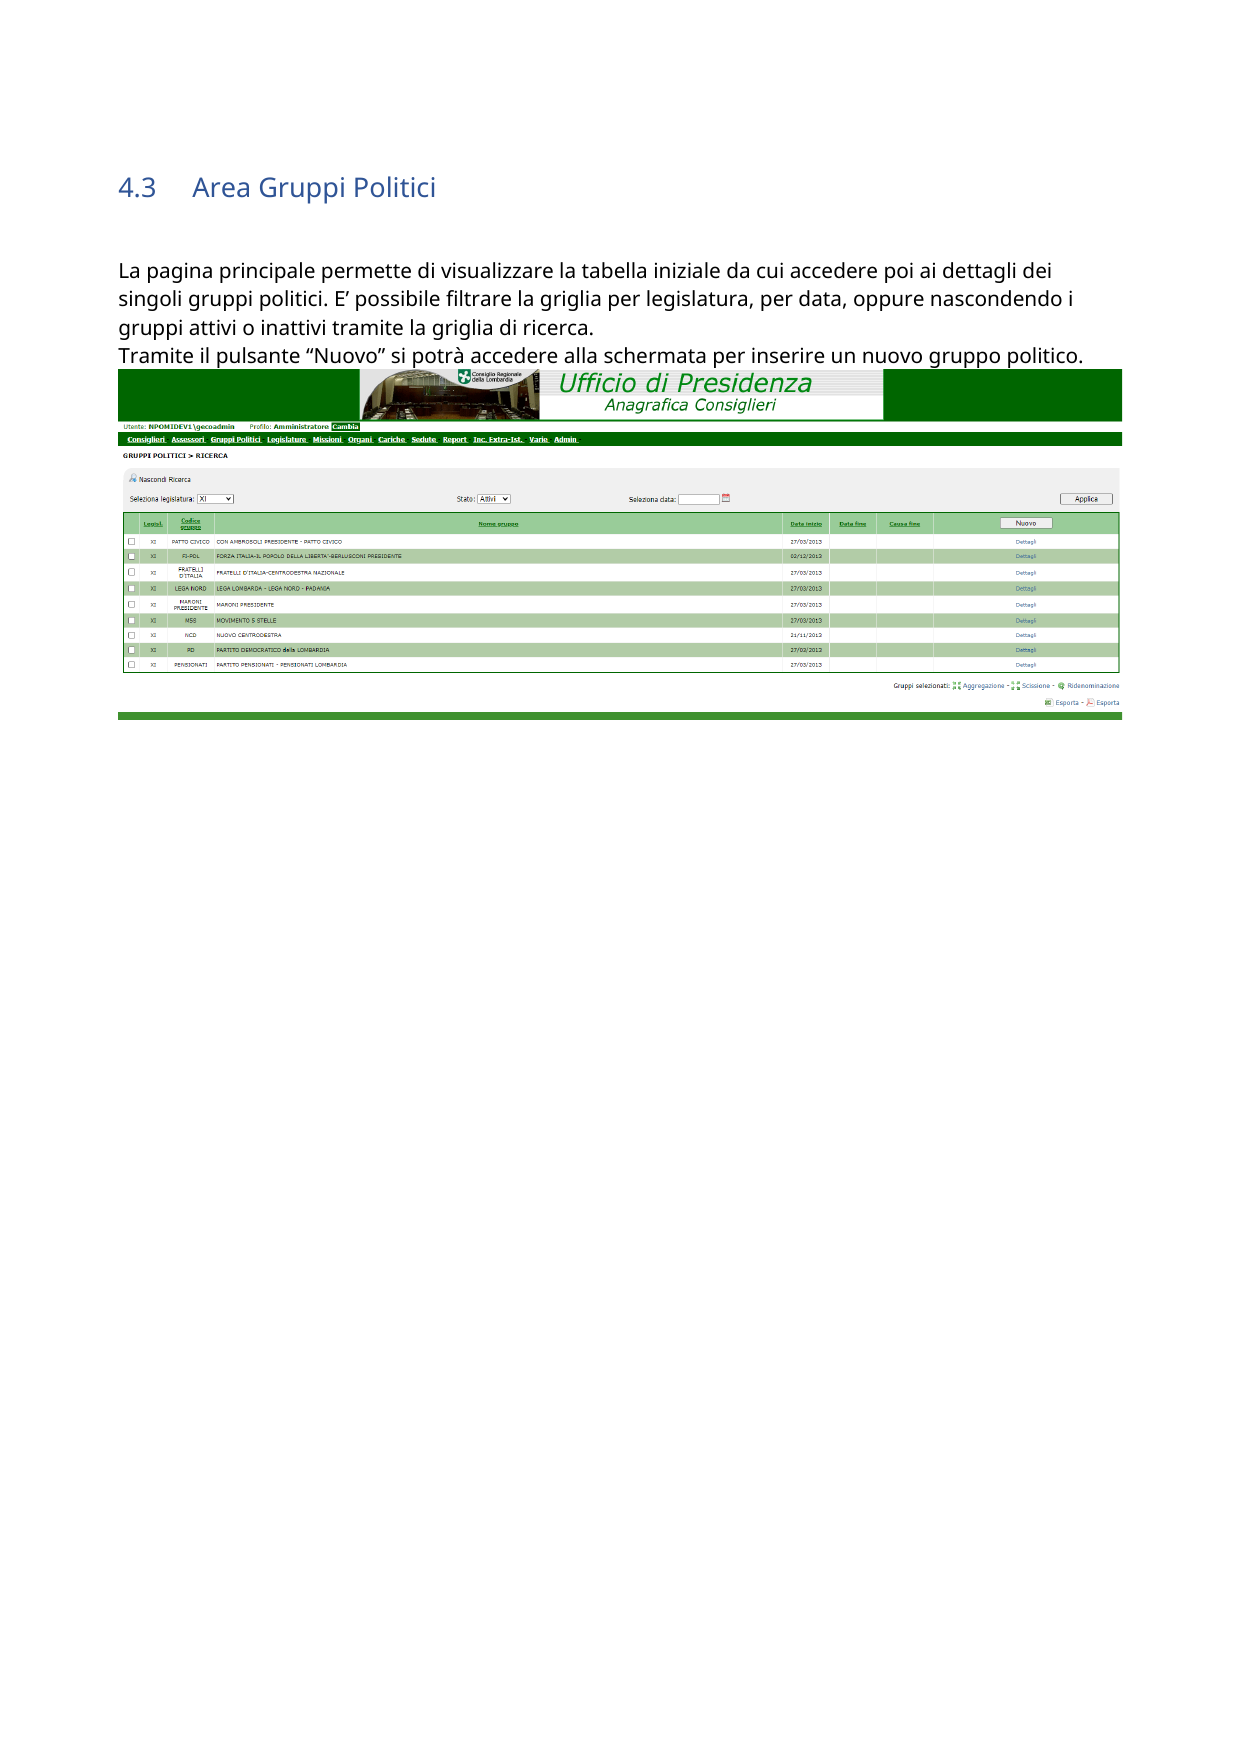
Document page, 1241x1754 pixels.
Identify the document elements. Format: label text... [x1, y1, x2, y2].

text Tramite il pulsante “Nuovo” si potrà accedere alla schermata per inserire un nuovo gruppo politico. [118, 341, 1122, 369]
text La pagina principale permette di visualizzare la tabella iniziale da cui accedere poi ai dettagli dei singoli gruppi politici. E’ possibile filtrare la griglia per legislatura, per data, oppure nascondendo i gruppi attivi o inattivi tramite la griglia di ricerca. [118, 256, 1122, 341]
list Area Gruppi Politici [118, 168, 1122, 205]
